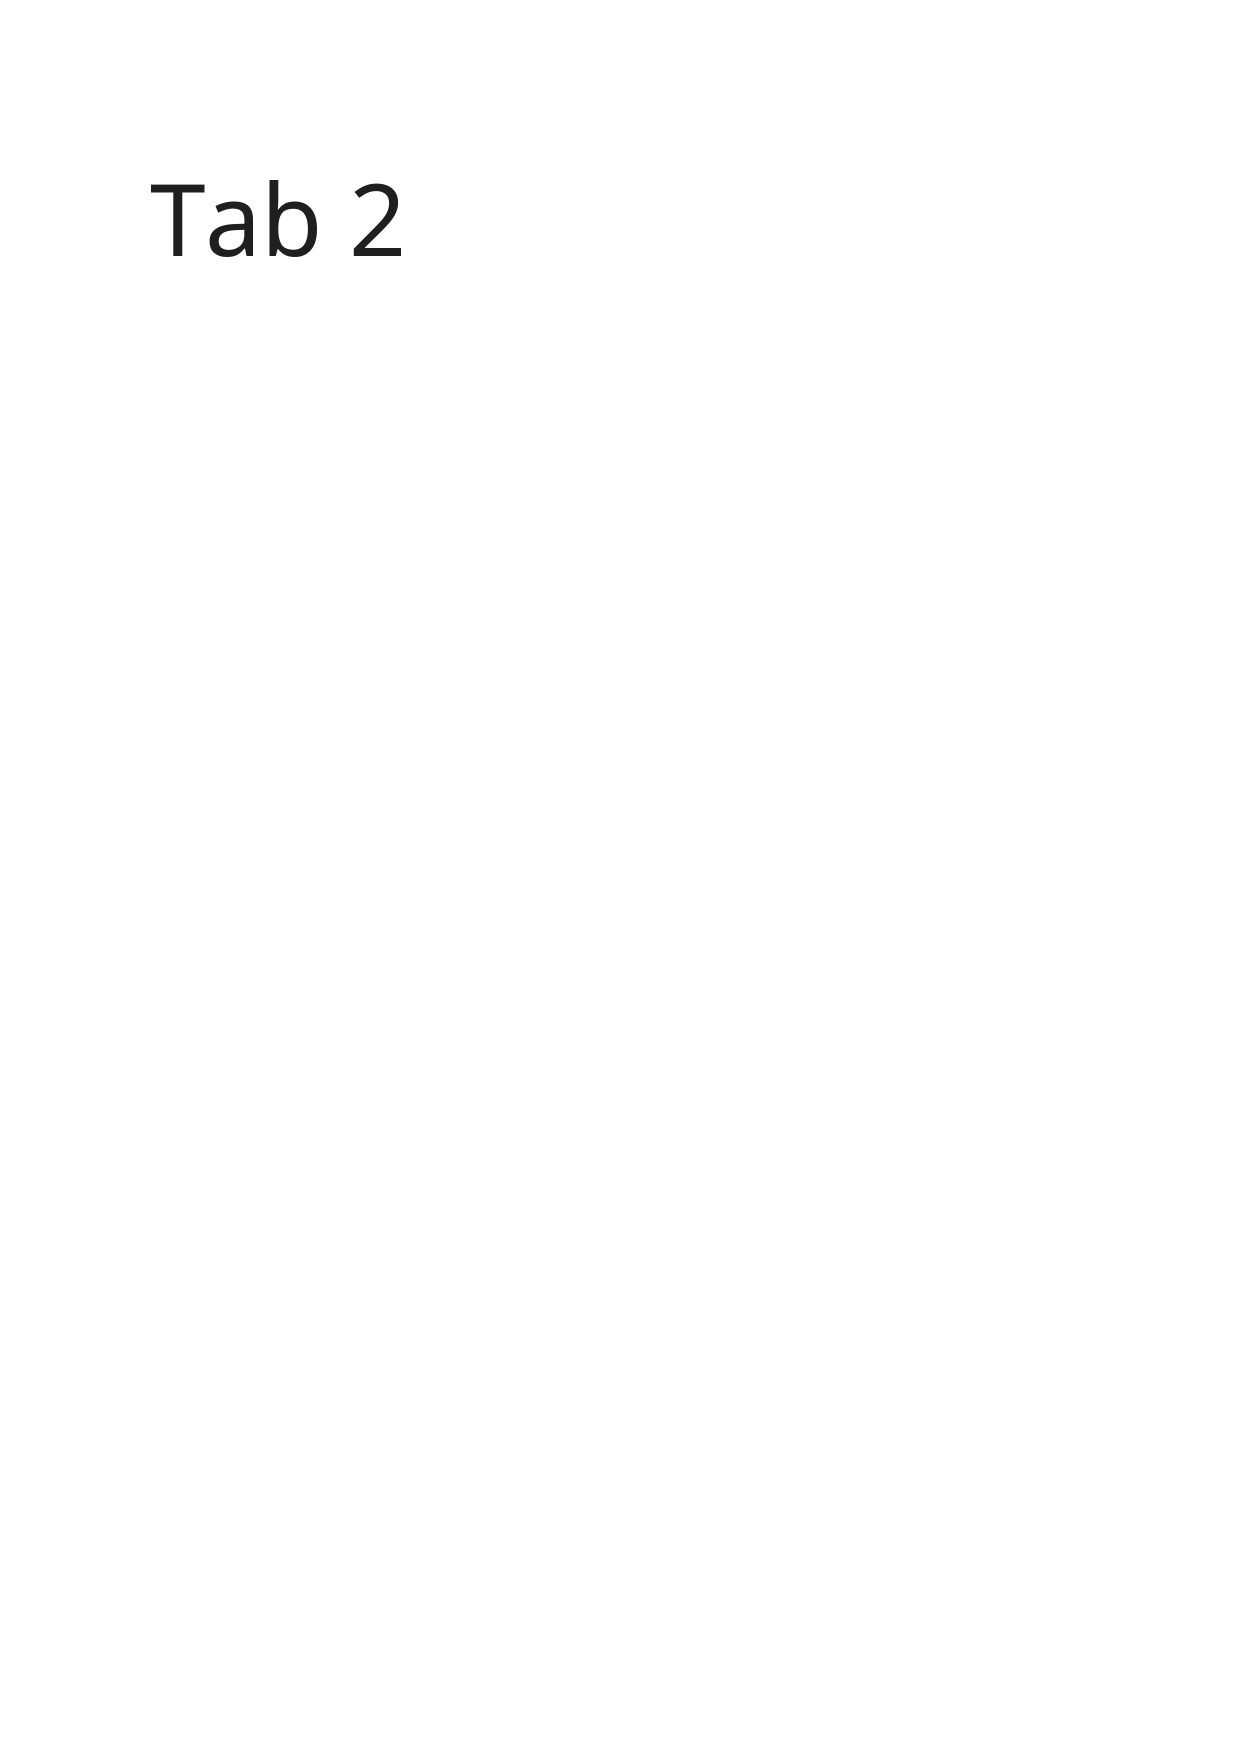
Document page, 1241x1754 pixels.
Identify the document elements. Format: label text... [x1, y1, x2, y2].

title Tab 2 [150, 150, 1090, 286]
